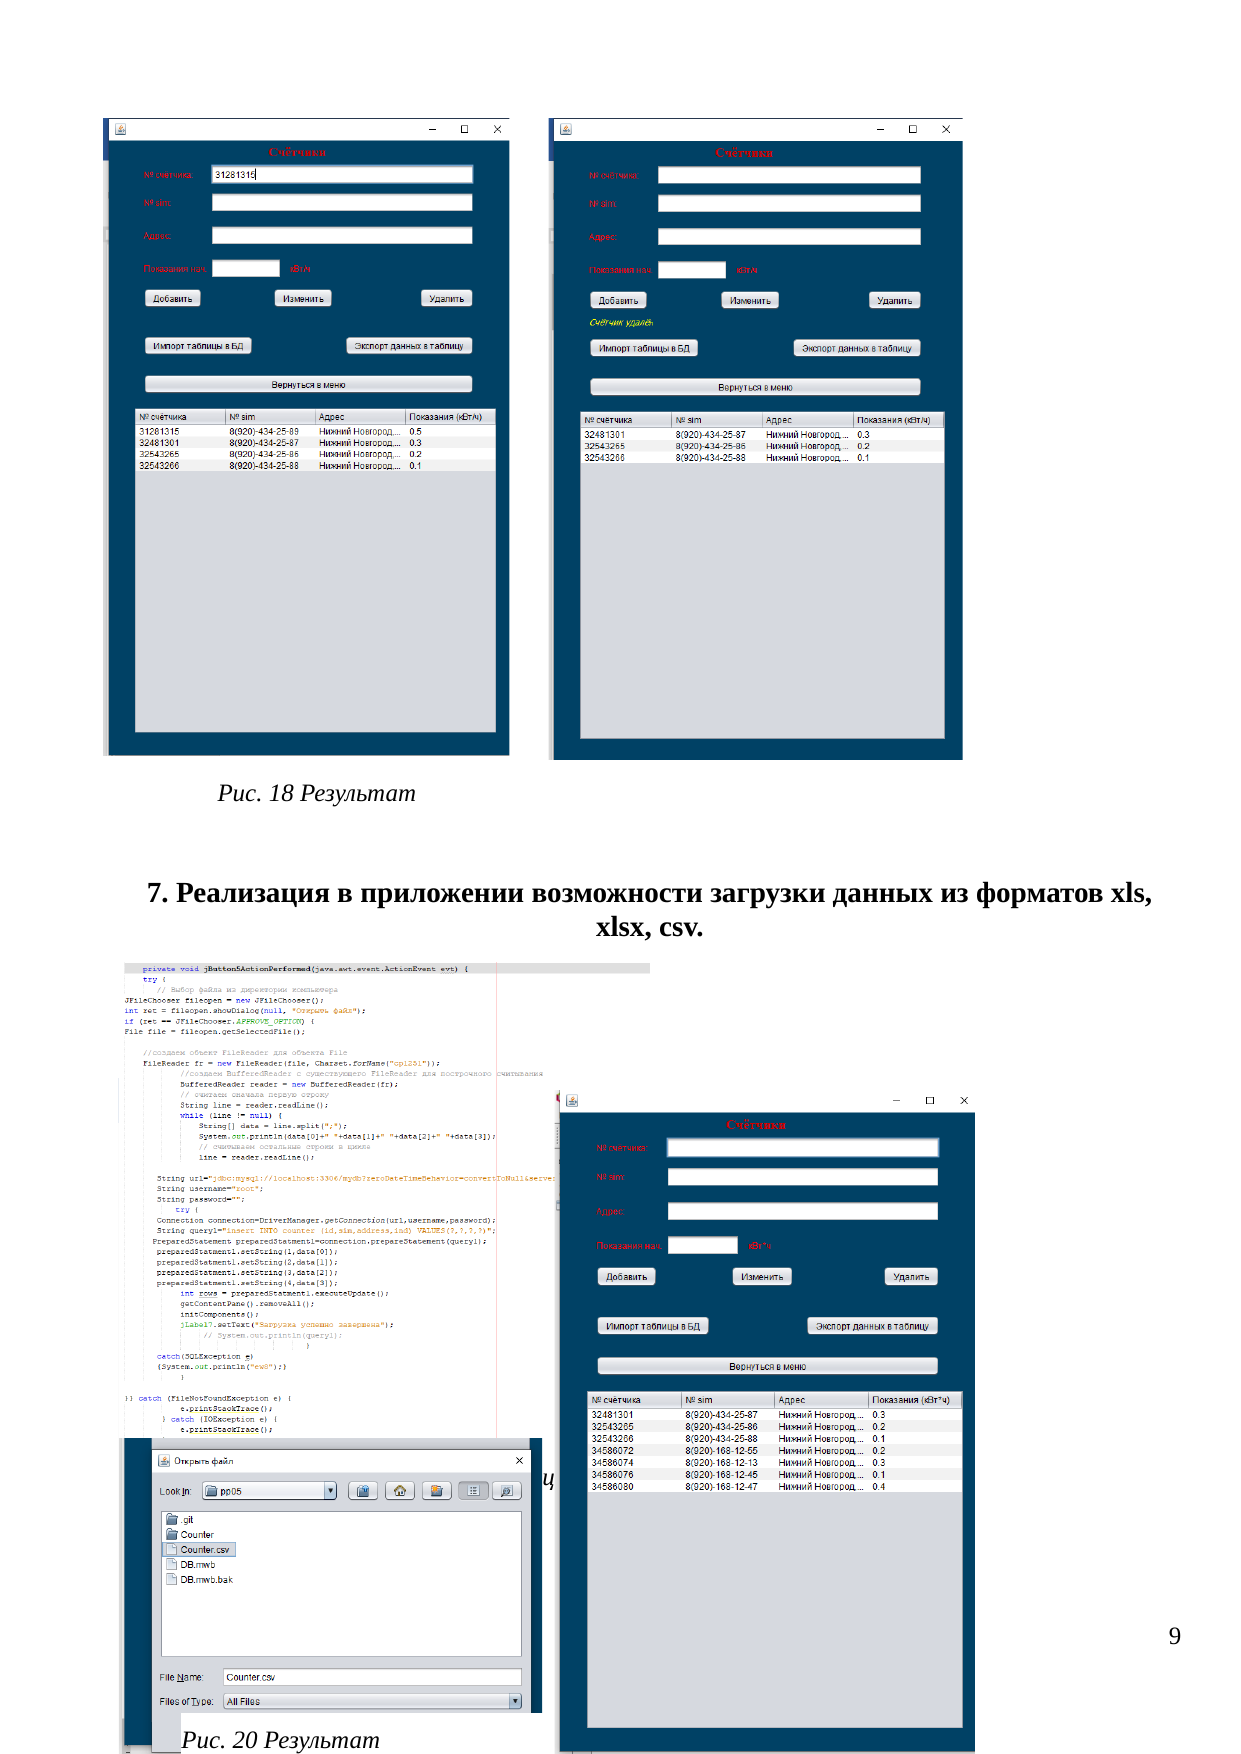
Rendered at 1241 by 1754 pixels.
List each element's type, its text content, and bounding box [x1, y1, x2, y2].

text Рис. 18 Результат [217, 778, 623, 807]
text Рис. 20 Результат [181, 1725, 554, 1754]
text 7. Реализация в приложении возможности загрузки данных из форматов xls, xlsx, csv. [118, 875, 1181, 942]
